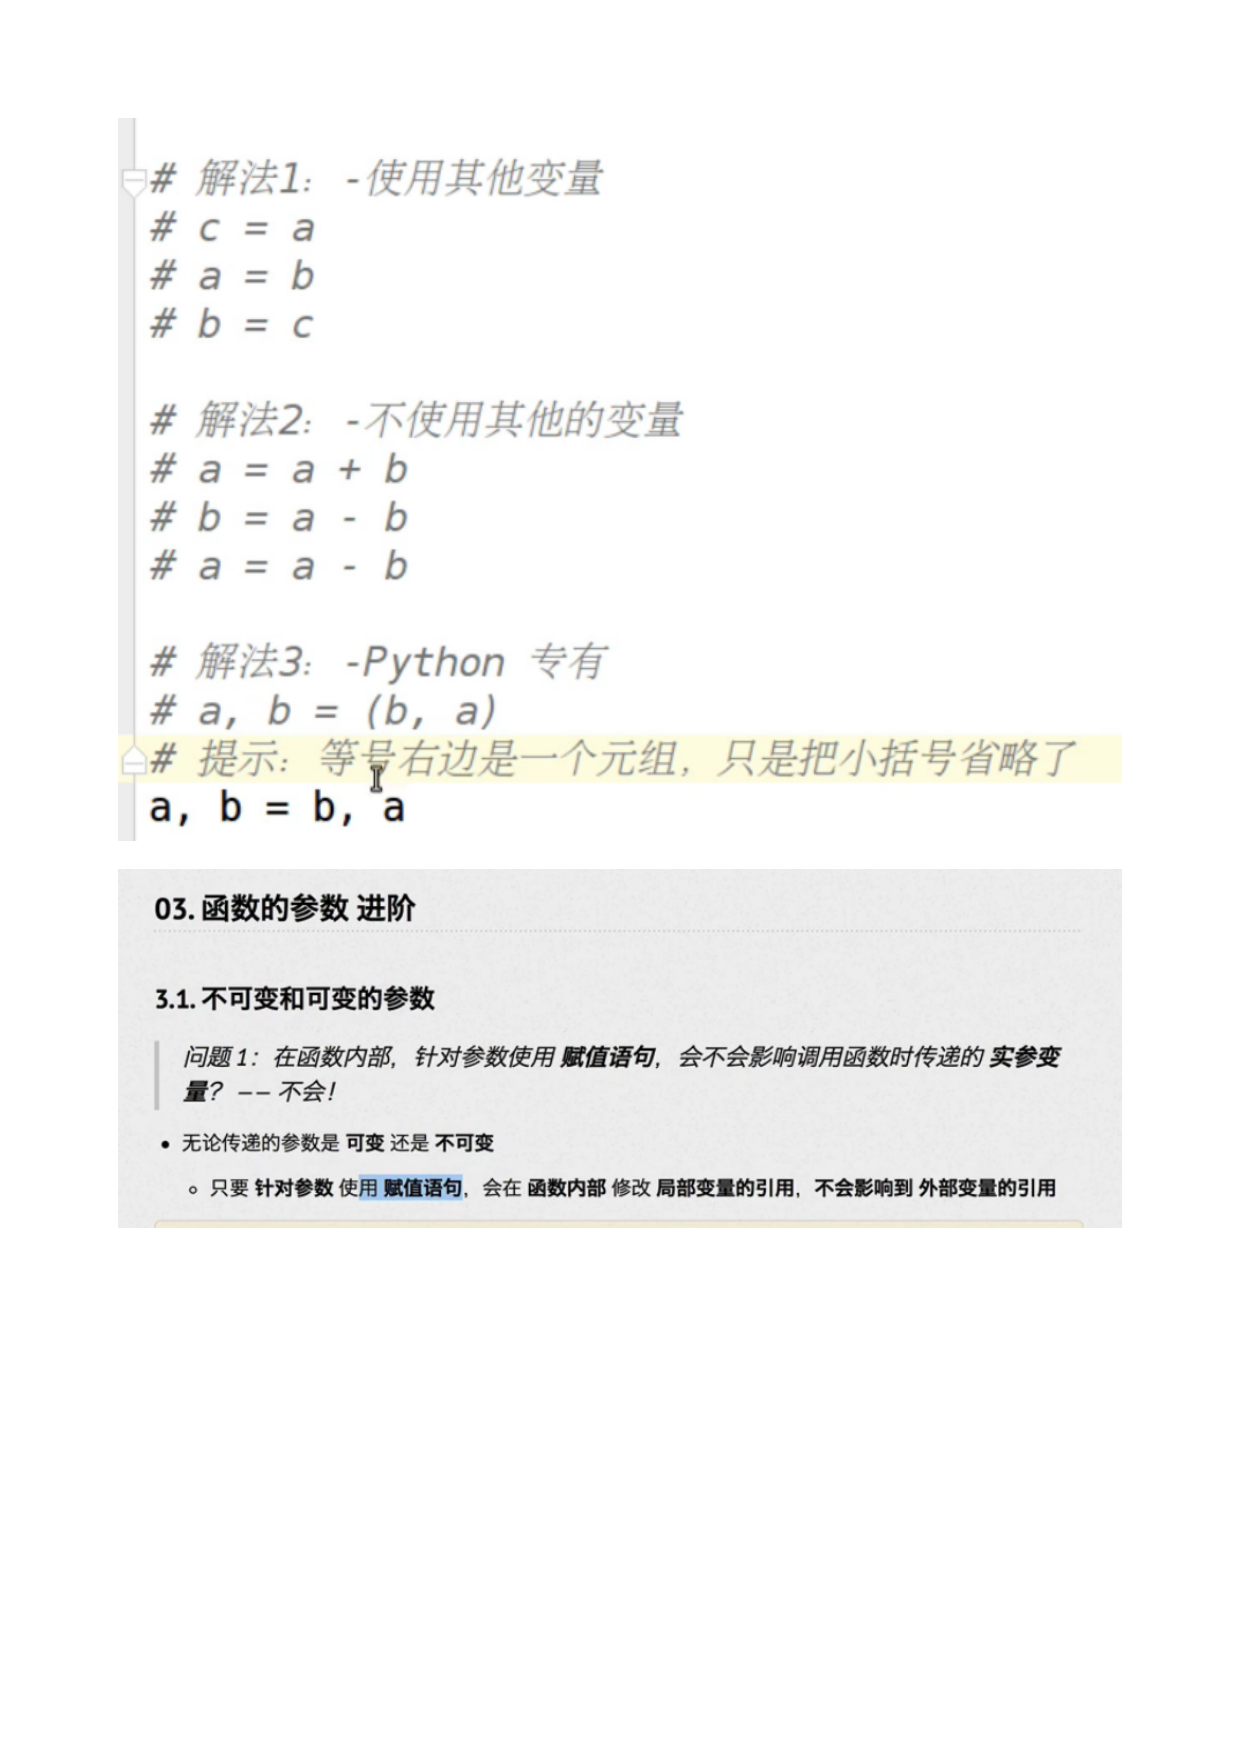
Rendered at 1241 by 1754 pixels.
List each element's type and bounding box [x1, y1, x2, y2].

picture [118, 869, 1123, 1228]
picture [118, 118, 1123, 841]
